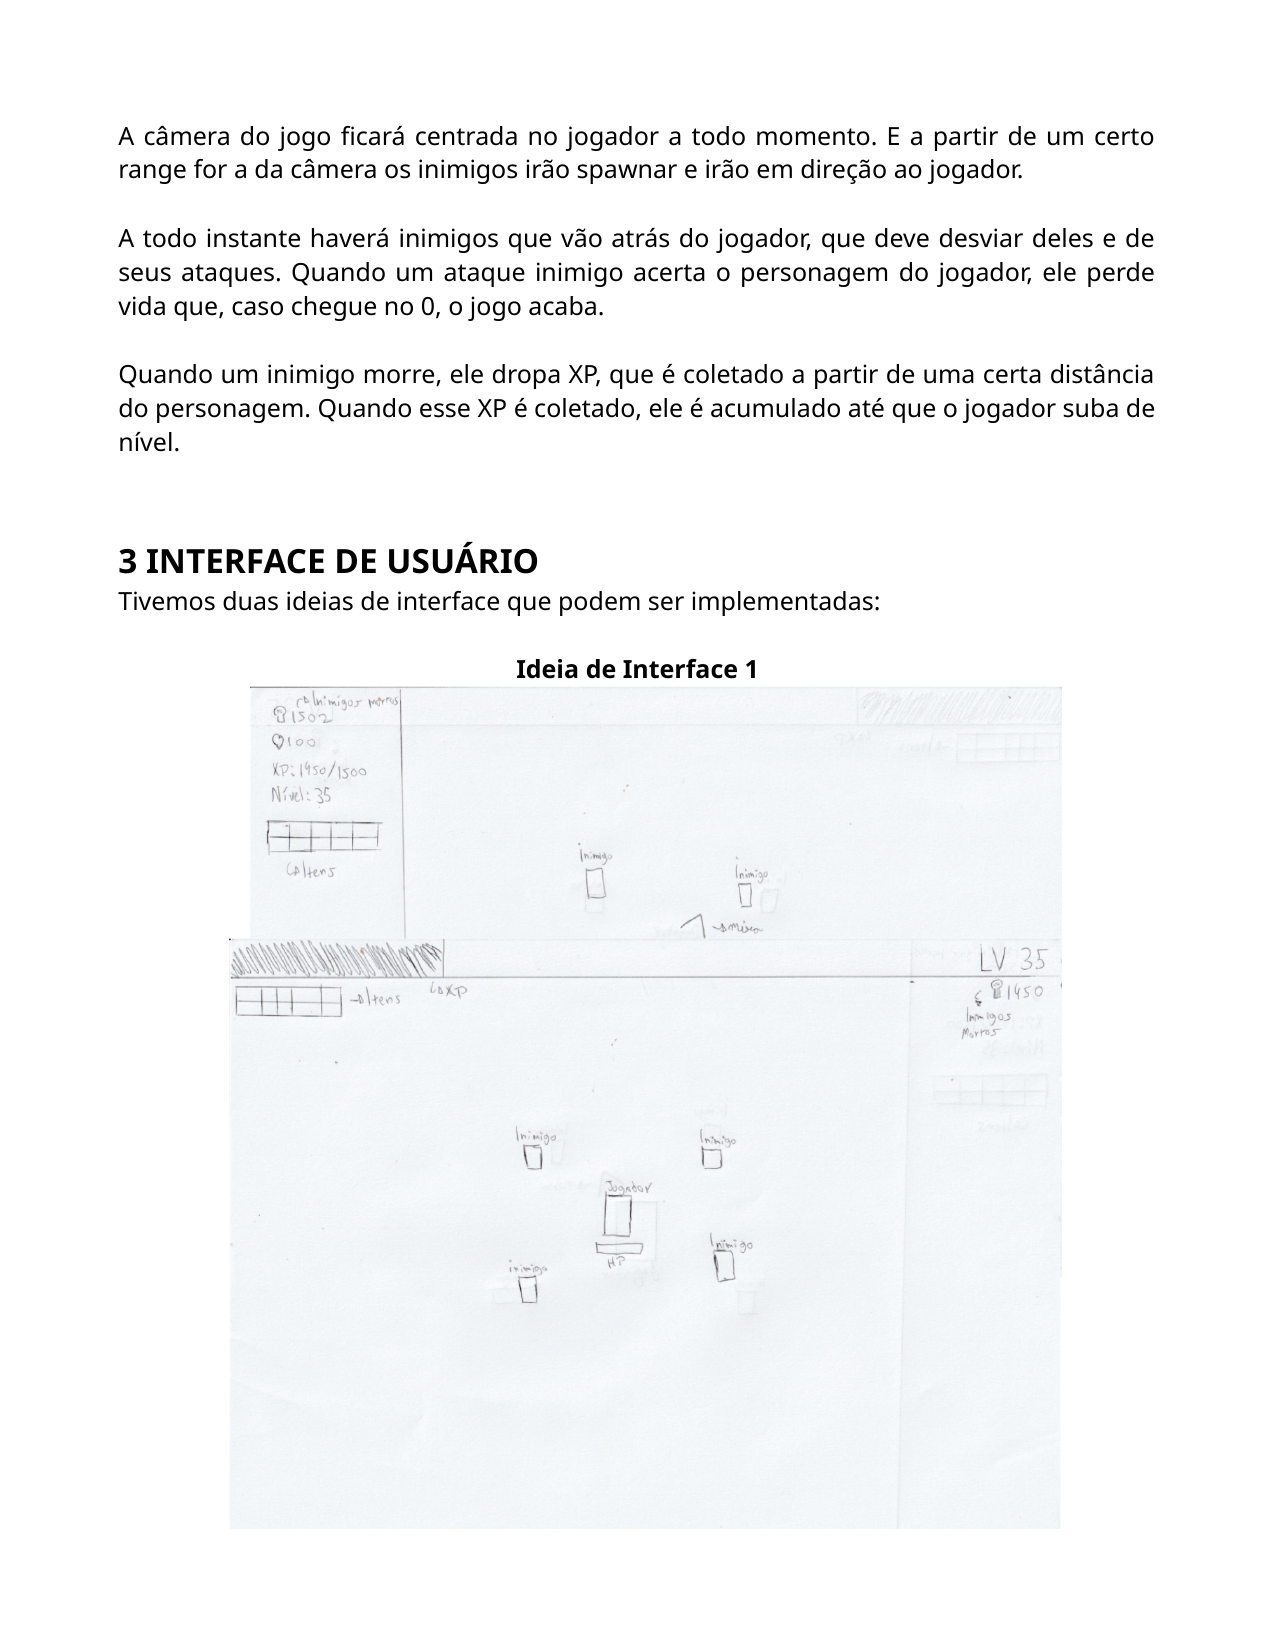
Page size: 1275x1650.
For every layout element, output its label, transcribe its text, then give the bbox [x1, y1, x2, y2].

text Ideia de Interface 1 [118, 652, 1157, 686]
text 3 INTERFACE DE USUÁRIO [118, 538, 1157, 584]
text A câmera do jogo ficará centrada no jogador a todo momento. E a partir de um certo range for a da câmera os inimigos irão spawnar e irão em direção ao jogador. [118, 118, 1157, 186]
text A todo instante haverá inimigos que vão atrás do jogador, que deve desviar deles e de seus ataques. Quando um ataque inimigo acerta o personagem do jogador, ele perde vida que, caso chegue no 0, o jogo acaba. [118, 220, 1157, 322]
text Quando um inimigo morre, ele dropa XP, que é coletado a partir de uma certa distância do personagem. Quando esse XP é coletado, ele é acumulado até que o jogador suba de nível. [118, 357, 1157, 459]
text Tivemos duas ideias de interface que podem ser implementadas: [118, 584, 1157, 618]
text Ideia de Interface 2 [1061, 1435, 1157, 1469]
text Ideia de Interface 2 [118, 1435, 229, 1469]
